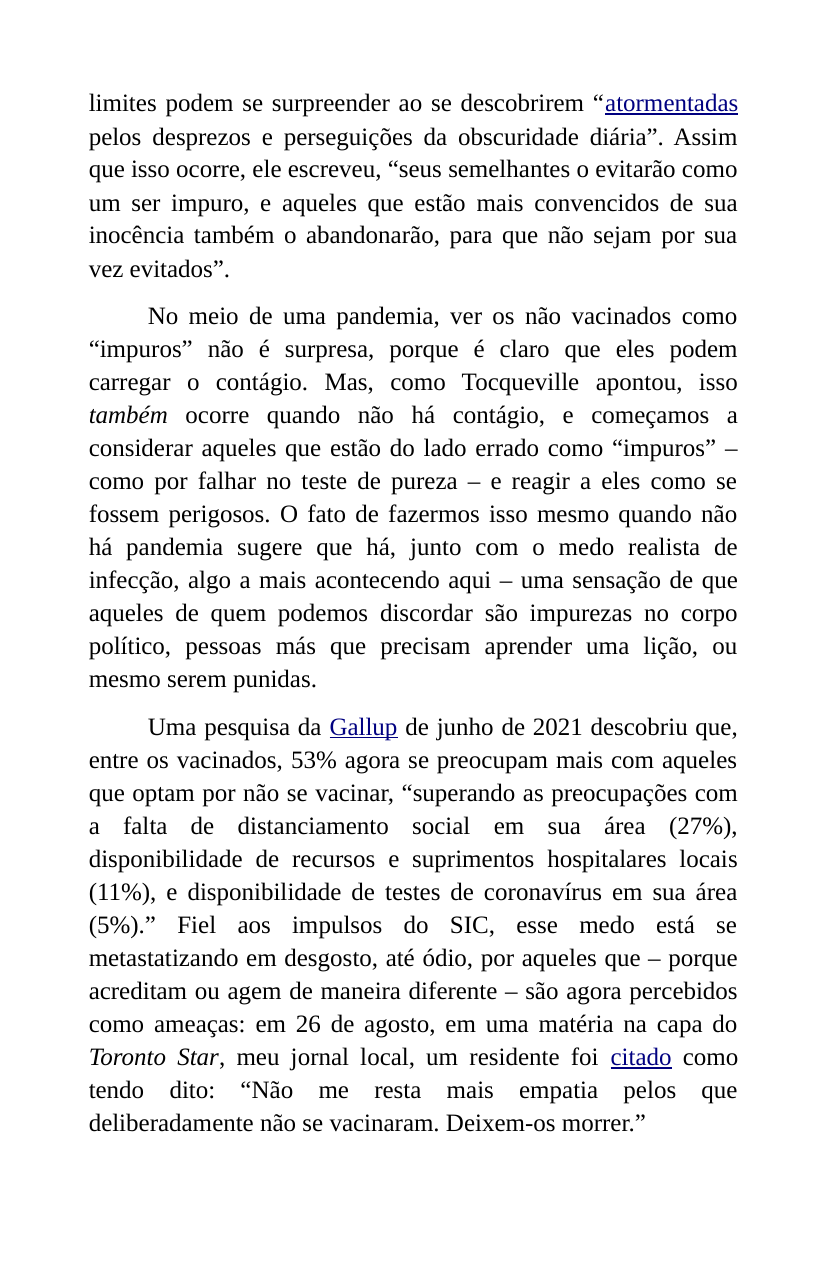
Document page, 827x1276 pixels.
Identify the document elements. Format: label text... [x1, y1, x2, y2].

text Uma pesquisa da Gallup de junho de 2021 descobriu que, entre os vacinados, 53% agora se preocupam mais com aqueles que optam por não se vacinar, “superando as preocupações com a falta de distanciamento social em sua área (27%), disponibilidade de recursos e suprimentos hospitalares locais (11%), e disponibilidade de testes de coronavírus em sua área (5%).” Fiel aos impulsos do SIC, esse medo está se metastatizando em desgosto, até ódio, por aqueles que – porque acreditam ou agem de maneira diferente – são agora percebidos como ameaças: em 26 de agosto, em uma matéria na capa do Toronto Star, meu jornal local, um residente foi citado como tendo dito: “Não me resta mais empatia pelos que deliberadamente não se vacinaram. Deixem-os morrer.” [88, 712, 738, 1137]
text No meio de uma pandemia, ver os não vacinados como “impuros” não é surpresa, porque é claro que eles podem carregar o contágio. Mas, como Tocqueville apontou, isso também ocorre quando não há contágio, e começamos a considerar aqueles que estão do lado errado como “impuros” – como por falhar no teste de pureza – e reagir a eles como se fossem perigosos. O fato de fazermos isso mesmo quando não há pandemia sugere que há, junto com o medo realista de infecção, algo a mais acontecendo aqui – uma sensação de que aqueles de quem podemos discordar são impurezas no corpo político, pessoas más que precisam aprender uma lição, ou mesmo serem punidas. [88, 301, 738, 693]
text limites podem se surpreender ao se descobrirem “atormentadas pelos desprezos e perseguições da obscuridade diária”. Assim que isso ocorre, ele escreveu, “seus semelhantes o evitarão como um ser impuro, e aqueles que estão mais convencidos de sua inocência também o abandonarão, para que não sejam por sua vez evitados”. [88, 88, 738, 282]
